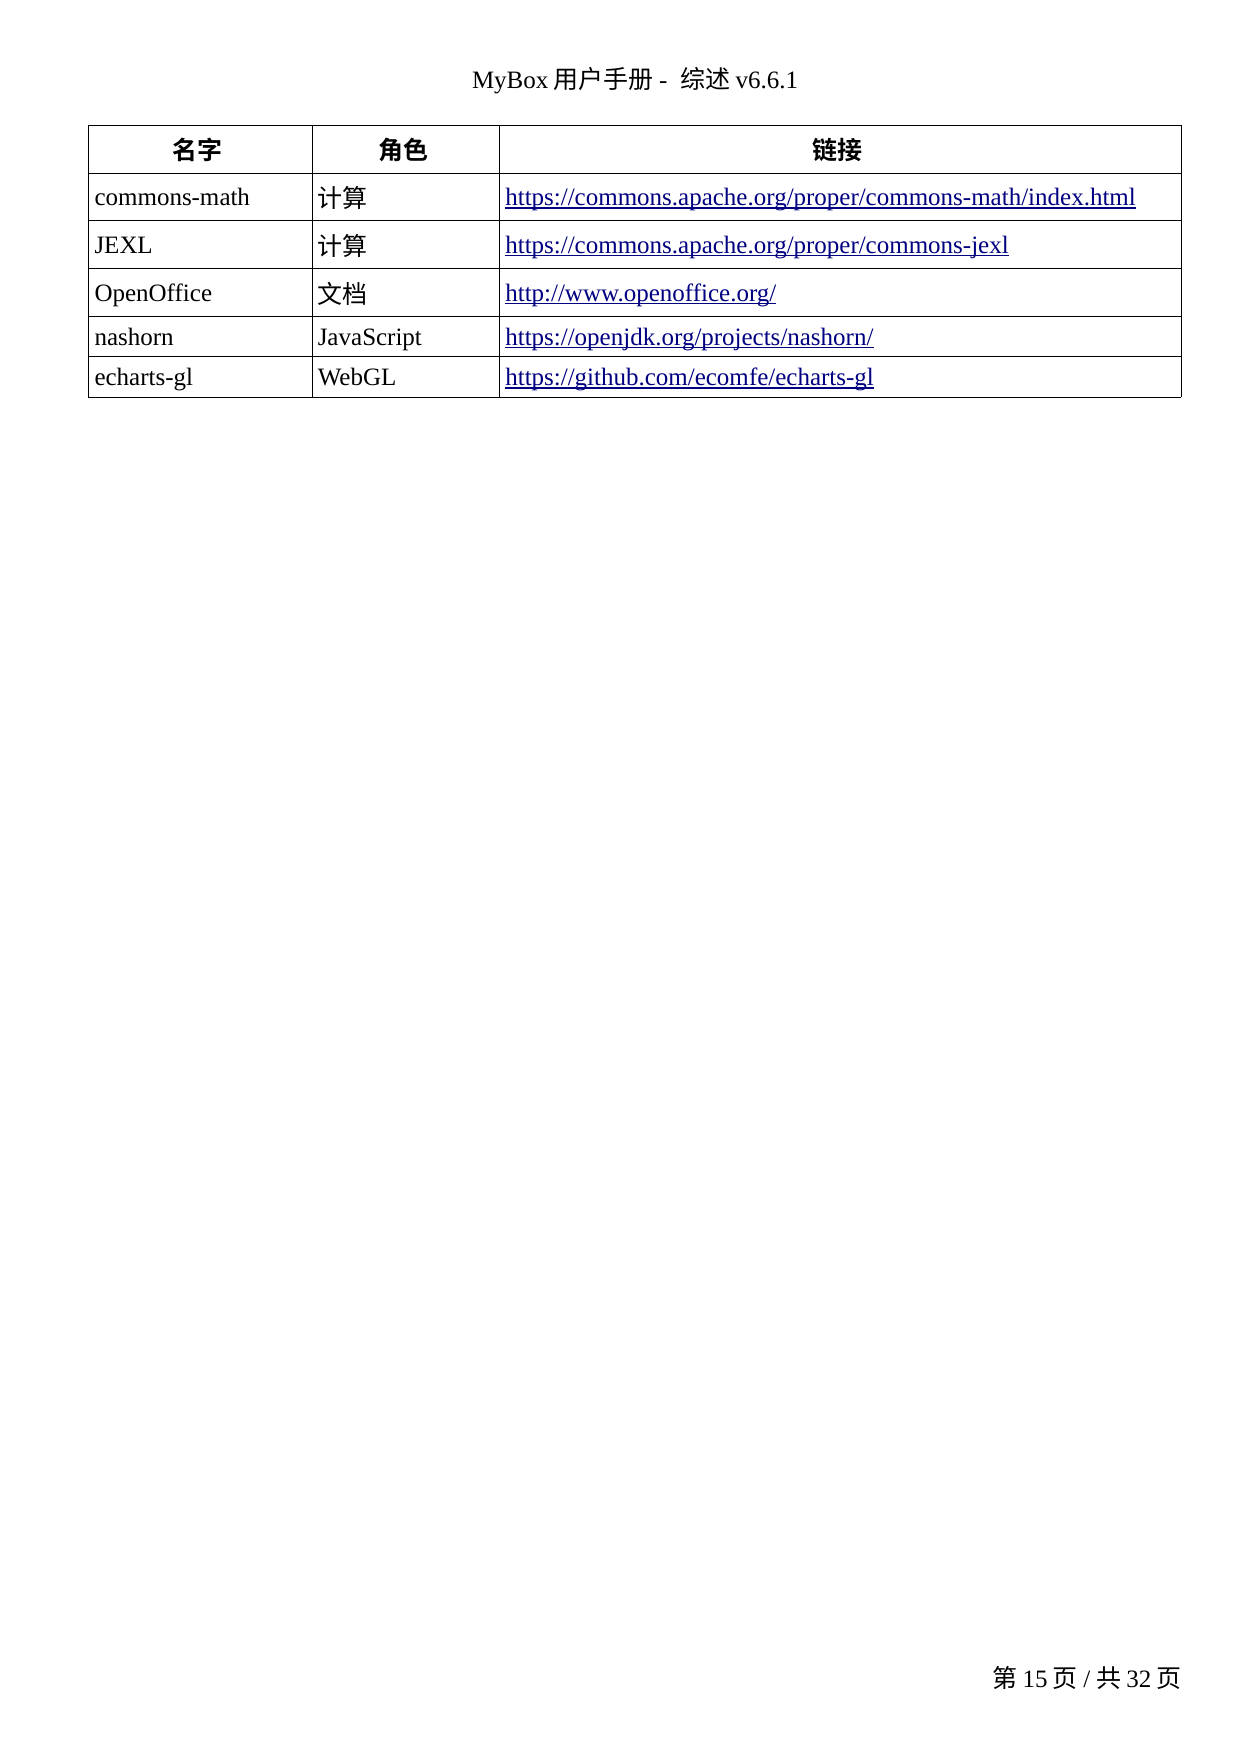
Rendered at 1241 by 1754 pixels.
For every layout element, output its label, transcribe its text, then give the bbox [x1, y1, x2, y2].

table_cell https://commons.apache.org/proper/commons-math/index.html [500, 174, 1181, 220]
table_cell https://commons.apache.org/proper/commons-jexl [500, 221, 1181, 268]
table_header 角色 [313, 126, 499, 173]
table_cell nashorn [89, 317, 312, 356]
table_header 名字 [89, 126, 312, 173]
table_cell JavaScript [313, 317, 499, 356]
table_cell 计算 [313, 221, 499, 268]
table_cell WebGL [313, 357, 499, 397]
table_cell commons-math [89, 174, 312, 220]
table_cell http://www.openoffice.org/ [500, 269, 1181, 316]
table_cell echarts-gl [89, 357, 312, 397]
table_header 链接 [500, 126, 1181, 173]
table_cell 文档 [313, 269, 499, 316]
table_cell https://openjdk.org/projects/nashorn/ [500, 317, 1181, 356]
table_cell https://github.com/ecomfe/echarts-gl [500, 357, 1181, 397]
table_cell JEXL [89, 221, 312, 268]
table_cell 计算 [313, 174, 499, 220]
table_cell OpenOffice [89, 269, 312, 316]
